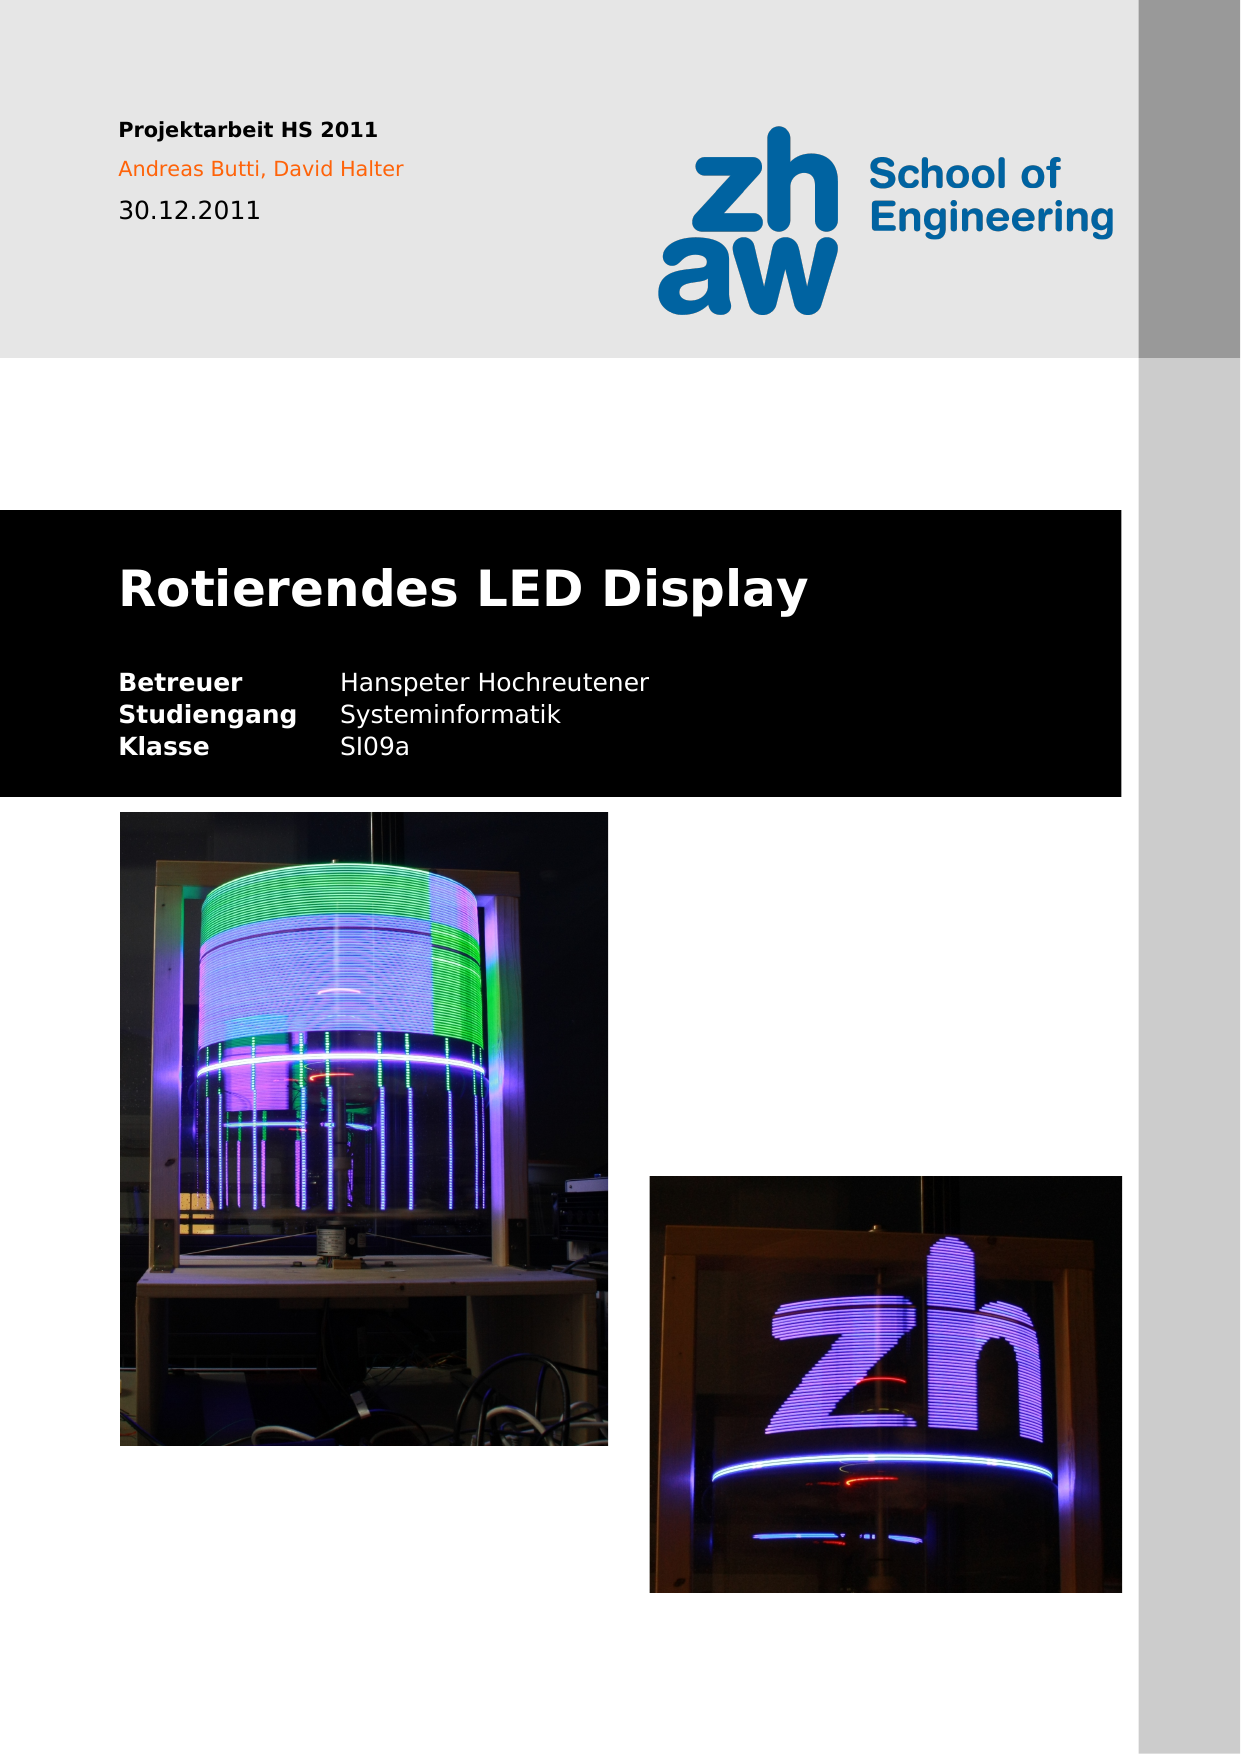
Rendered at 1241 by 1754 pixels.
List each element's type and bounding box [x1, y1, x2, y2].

picture [658, 117, 1113, 315]
picture [120, 812, 609, 1446]
picture [649, 1176, 1123, 1593]
